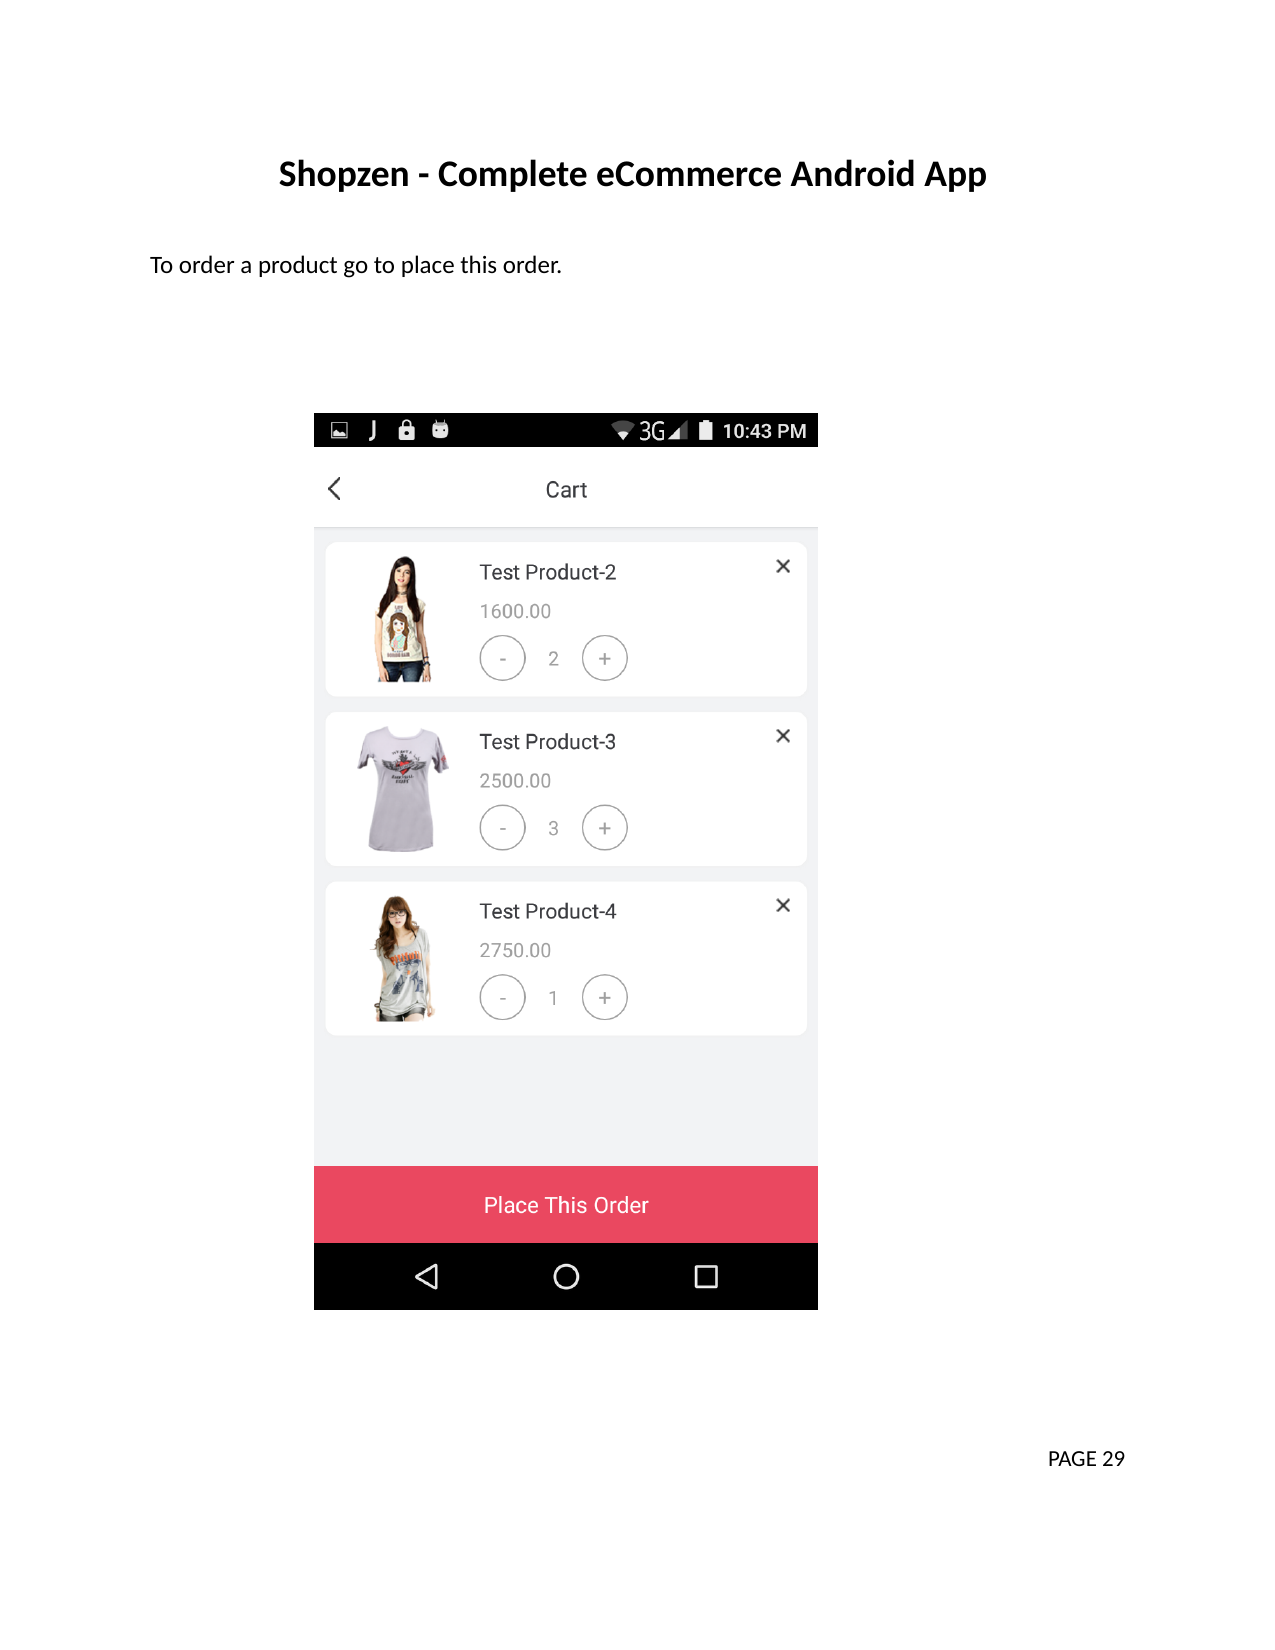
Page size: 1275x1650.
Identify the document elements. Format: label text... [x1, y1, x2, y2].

picture [314, 413, 818, 1310]
text To order a product go to place this order. [150, 249, 1125, 279]
